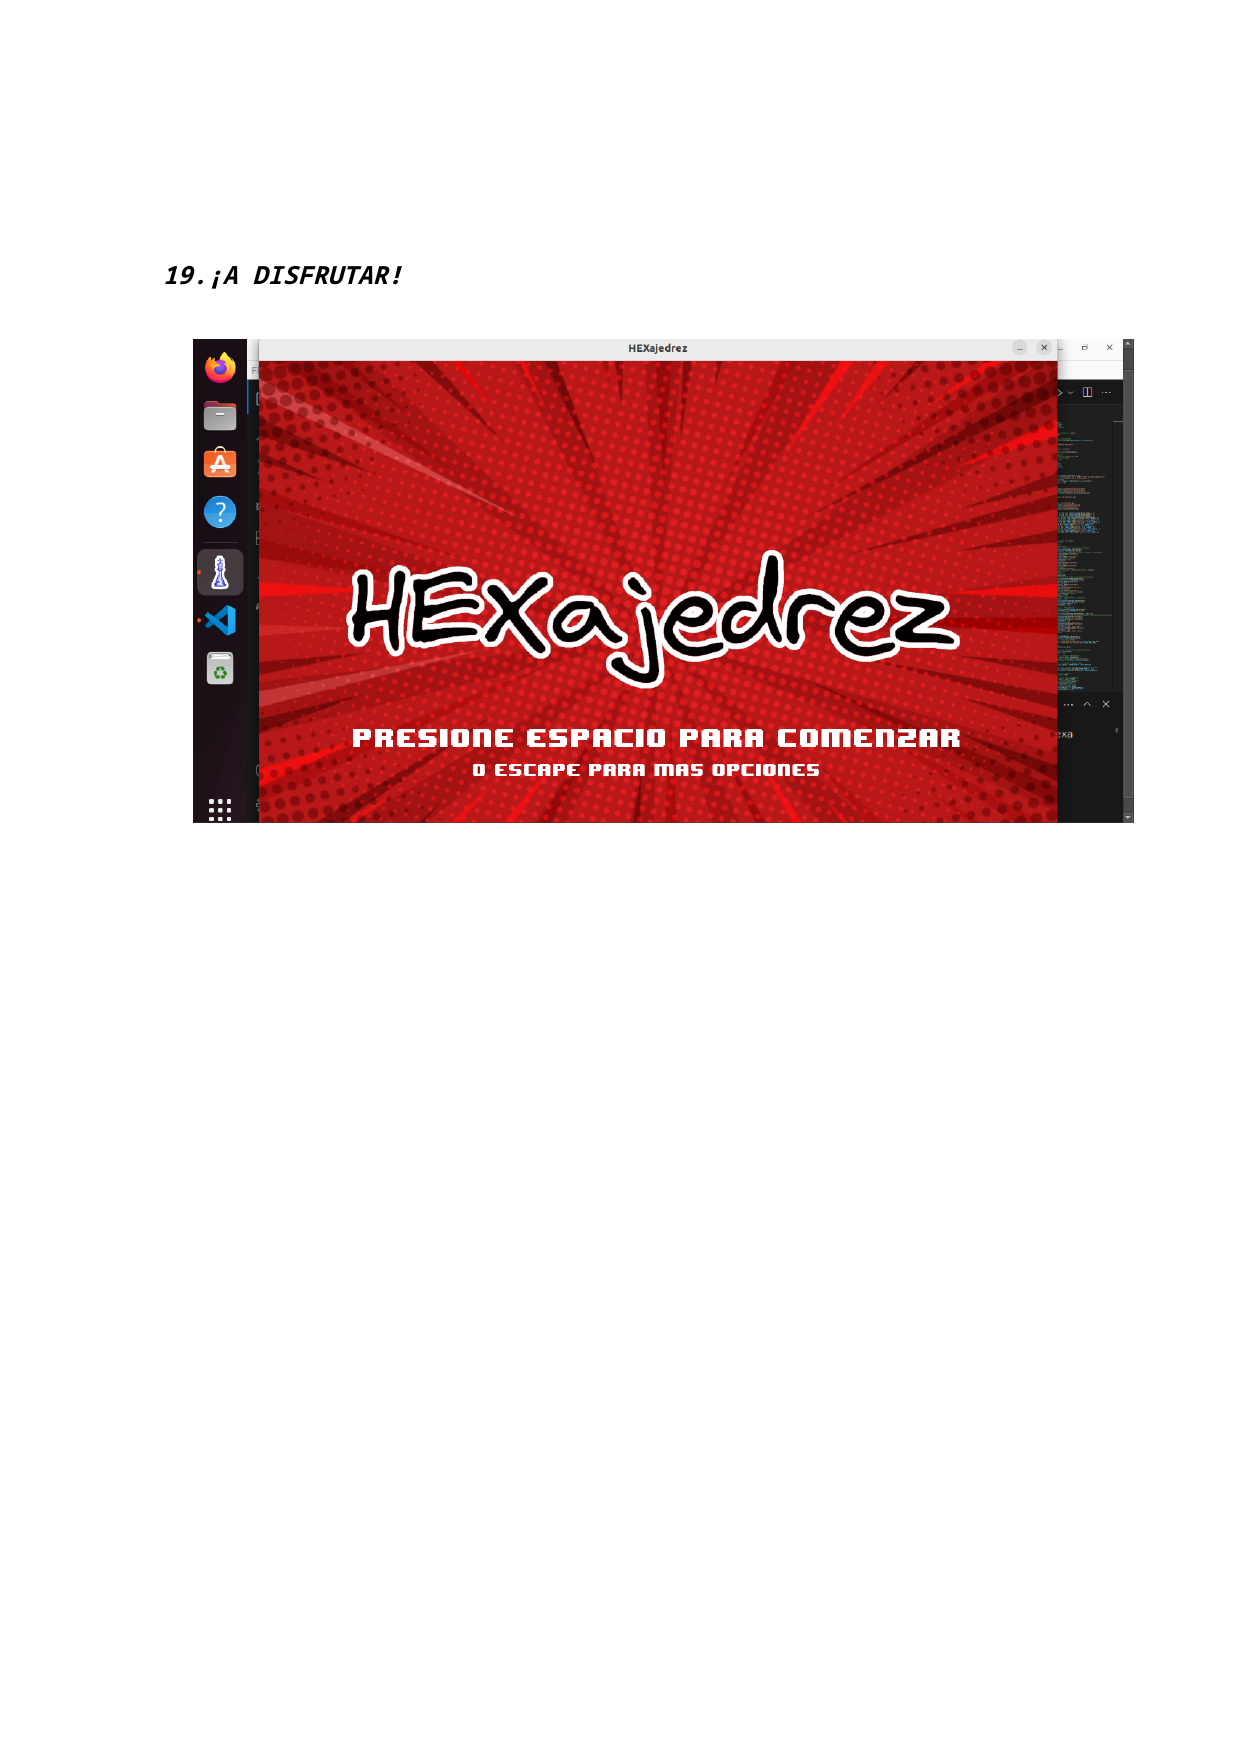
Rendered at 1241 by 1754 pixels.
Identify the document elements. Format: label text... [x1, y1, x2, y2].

list ¡A DISFRUTAR! [162, 258, 1038, 292]
picture [193, 339, 1134, 823]
